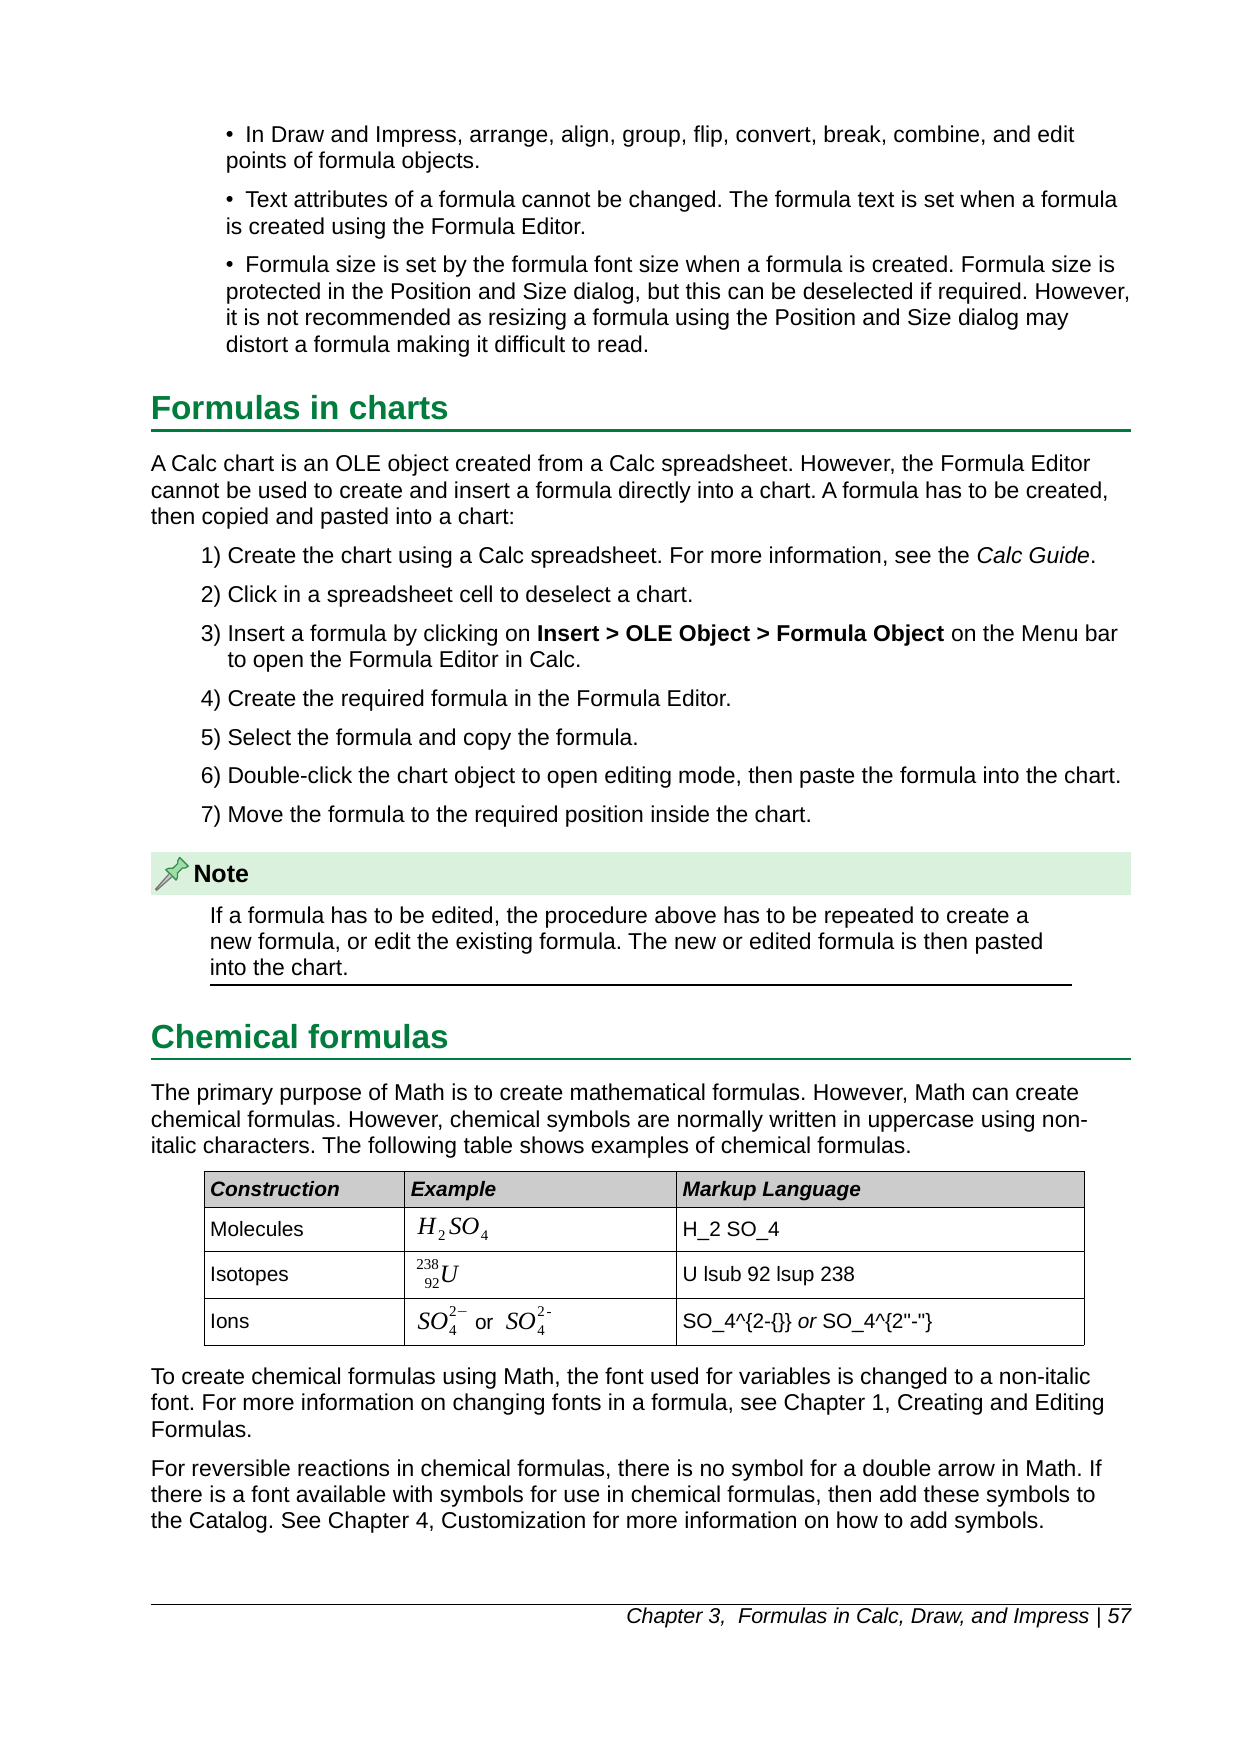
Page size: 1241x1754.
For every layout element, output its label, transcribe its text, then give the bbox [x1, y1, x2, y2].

list In Draw and Impress, arrange, align, group, flip, convert, break, combine, and edit points of formula objects. [226, 121, 1131, 174]
list Double-click the chart object to open editing mode, then paste the formula into the chart. [227, 762, 1131, 789]
table_cell H_2 SO_4 [677, 1208, 1084, 1251]
list Create the required formula in the Formula Editor. [227, 685, 1131, 711]
list Text attributes of a formula cannot be changed. The formula text is set when a formula is created using the Formula Editor. [226, 186, 1131, 239]
table_cell [405, 1252, 676, 1298]
list Create the chart using a Calc spreadsheet. For more information, see the Calc Guide. [227, 542, 1131, 568]
list Move the formula to the required position inside the chart. [227, 801, 1131, 828]
table_cell U lsub 92 lsup 238 [677, 1252, 1084, 1298]
subtitle Formulas in charts [151, 388, 1131, 429]
subtitle Chemical formulas [151, 1017, 1131, 1058]
list Click in a spreadsheet cell to deselect a chart. [227, 581, 1131, 607]
text A Calc chart is an OLE object created from a Calc spreadsheet. However, the Formula Editor cannot be used to create and insert a formula directly into a chart. A formula has to be created, then copied and pasted into a chart: [151, 450, 1131, 529]
list Select the formula and copy the formula. [227, 724, 1131, 750]
table_header Markup Language [677, 1172, 1084, 1207]
list Insert a formula by clicking on Insert > OLE Object > Formula Object on the Menu bar to open the Formula Editor in Calc. [227, 619, 1131, 672]
text The primary purpose of Math is to create mathematical formulas. However, Math can create chemical formulas. However, chemical symbols are normally written in uppercase using non-italic characters. The following table shows examples of chemical formulas. [151, 1079, 1131, 1158]
table_cell SO_4^{2-{}} or SO_4^{2"-"} [677, 1299, 1084, 1345]
table_cell [405, 1208, 676, 1251]
table_cell Isotopes [205, 1252, 404, 1298]
text If a formula has to be edited, the procedure above has to be repeated to create a new formula, or edit the existing formula. The new or edited formula is then pasted into the chart. [209, 902, 1072, 986]
table_cell Ions [205, 1299, 404, 1345]
table_header Example [405, 1172, 676, 1207]
table_cell or [405, 1299, 676, 1345]
subtitle Note [151, 852, 1131, 895]
table_header Construction [205, 1172, 404, 1207]
text For reversible reactions in chemical formulas, there is no symbol for a double arrow in Math. If there is a font available with symbols for use in chemical formulas, then add these symbols to the Catalog. See Chapter 4, Customization for more information on how to add symbols. [151, 1454, 1131, 1533]
table_cell Molecules [205, 1208, 404, 1251]
list Formula size is set by the formula font size when a formula is created. Formula size is protected in the Position and Size dialog, but this can be deselected if required. However, it is not recommended as resizing a formula using the Position and Size dialog may distort a formula making it difficult to read. [226, 251, 1131, 357]
text To create chemical formulas using Math, the font used for variables is changed to a non-italic font. For more information on changing fonts in a formula, see Chapter 1, Creating and Editing Formulas. [151, 1363, 1131, 1442]
